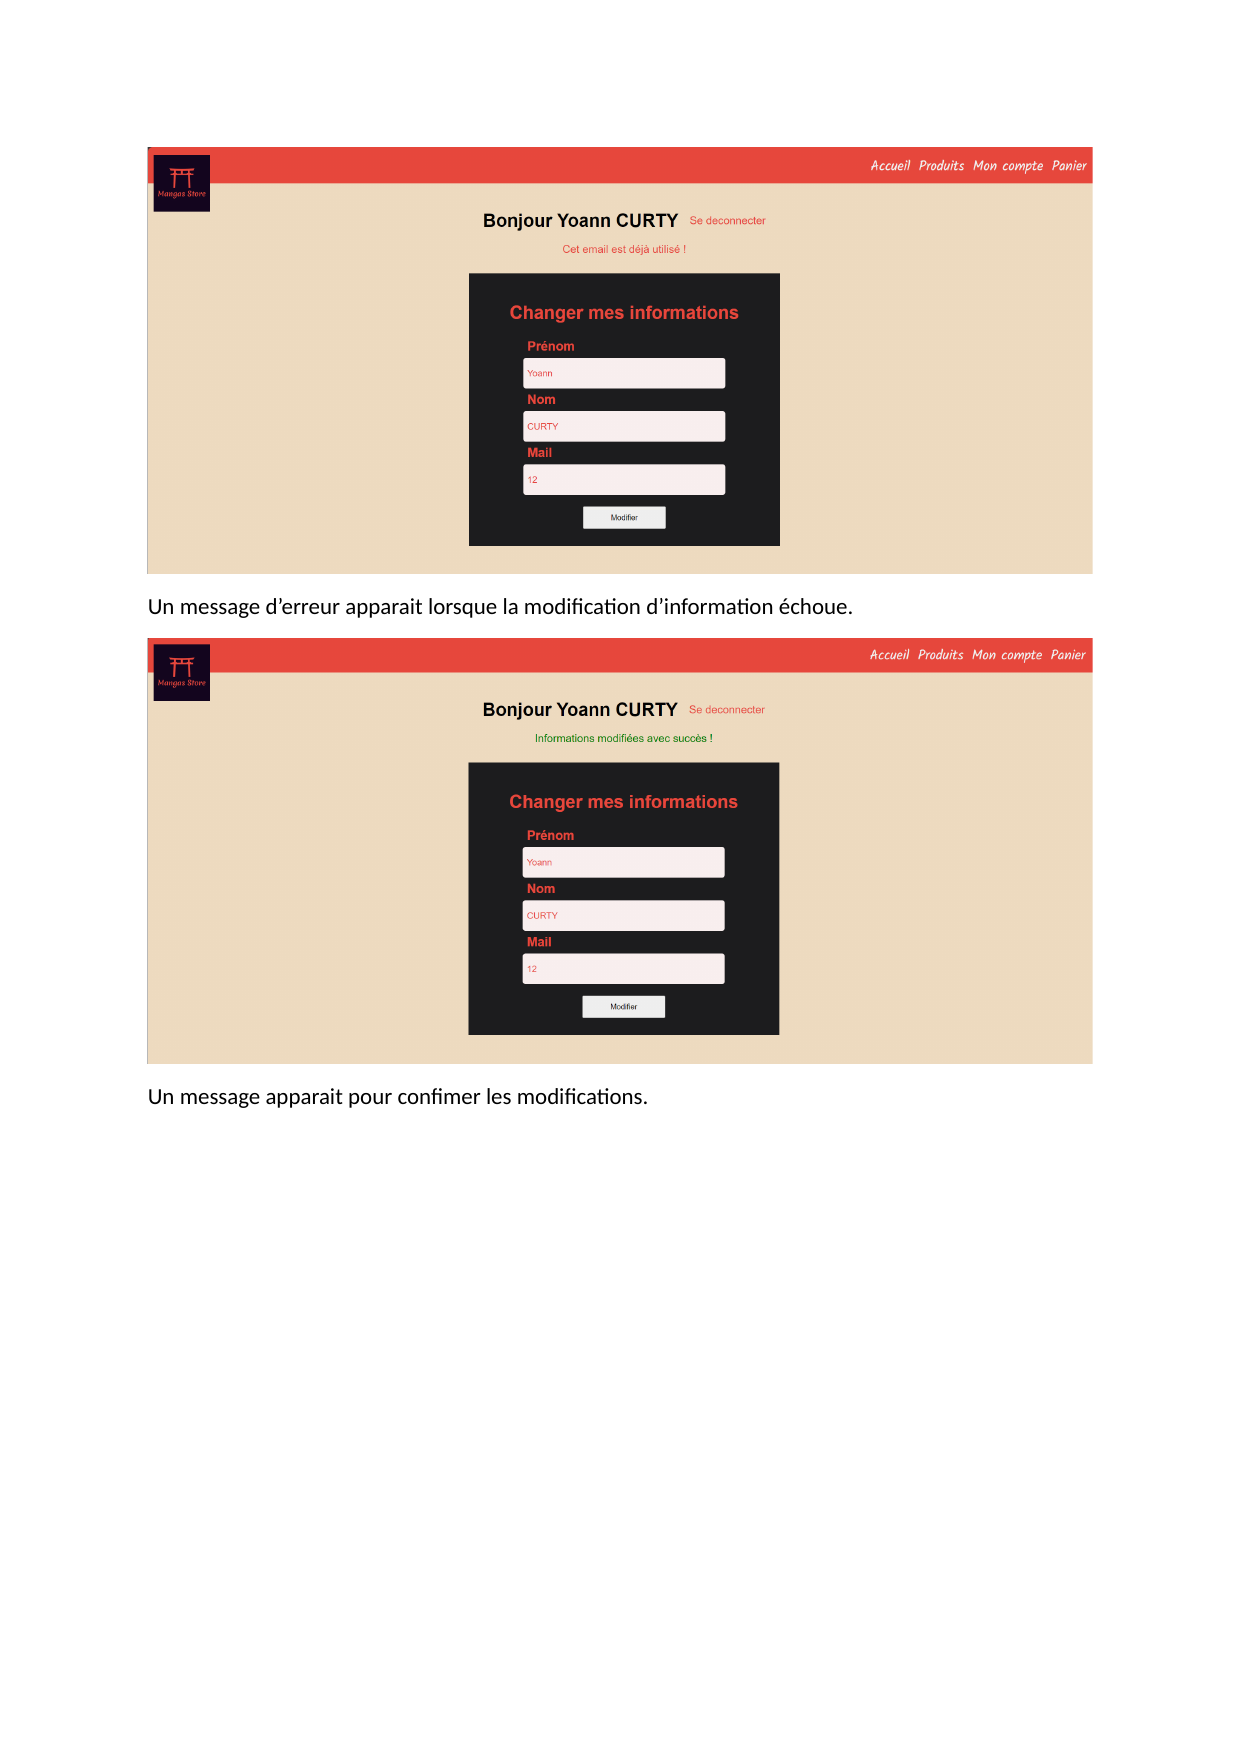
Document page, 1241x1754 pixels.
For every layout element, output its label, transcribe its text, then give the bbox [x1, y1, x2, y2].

text Un message d’erreur apparait lorsque la modification d’information échoue. [148, 592, 1093, 620]
text Un message apparait pour confimer les modifications. [148, 1082, 1093, 1110]
